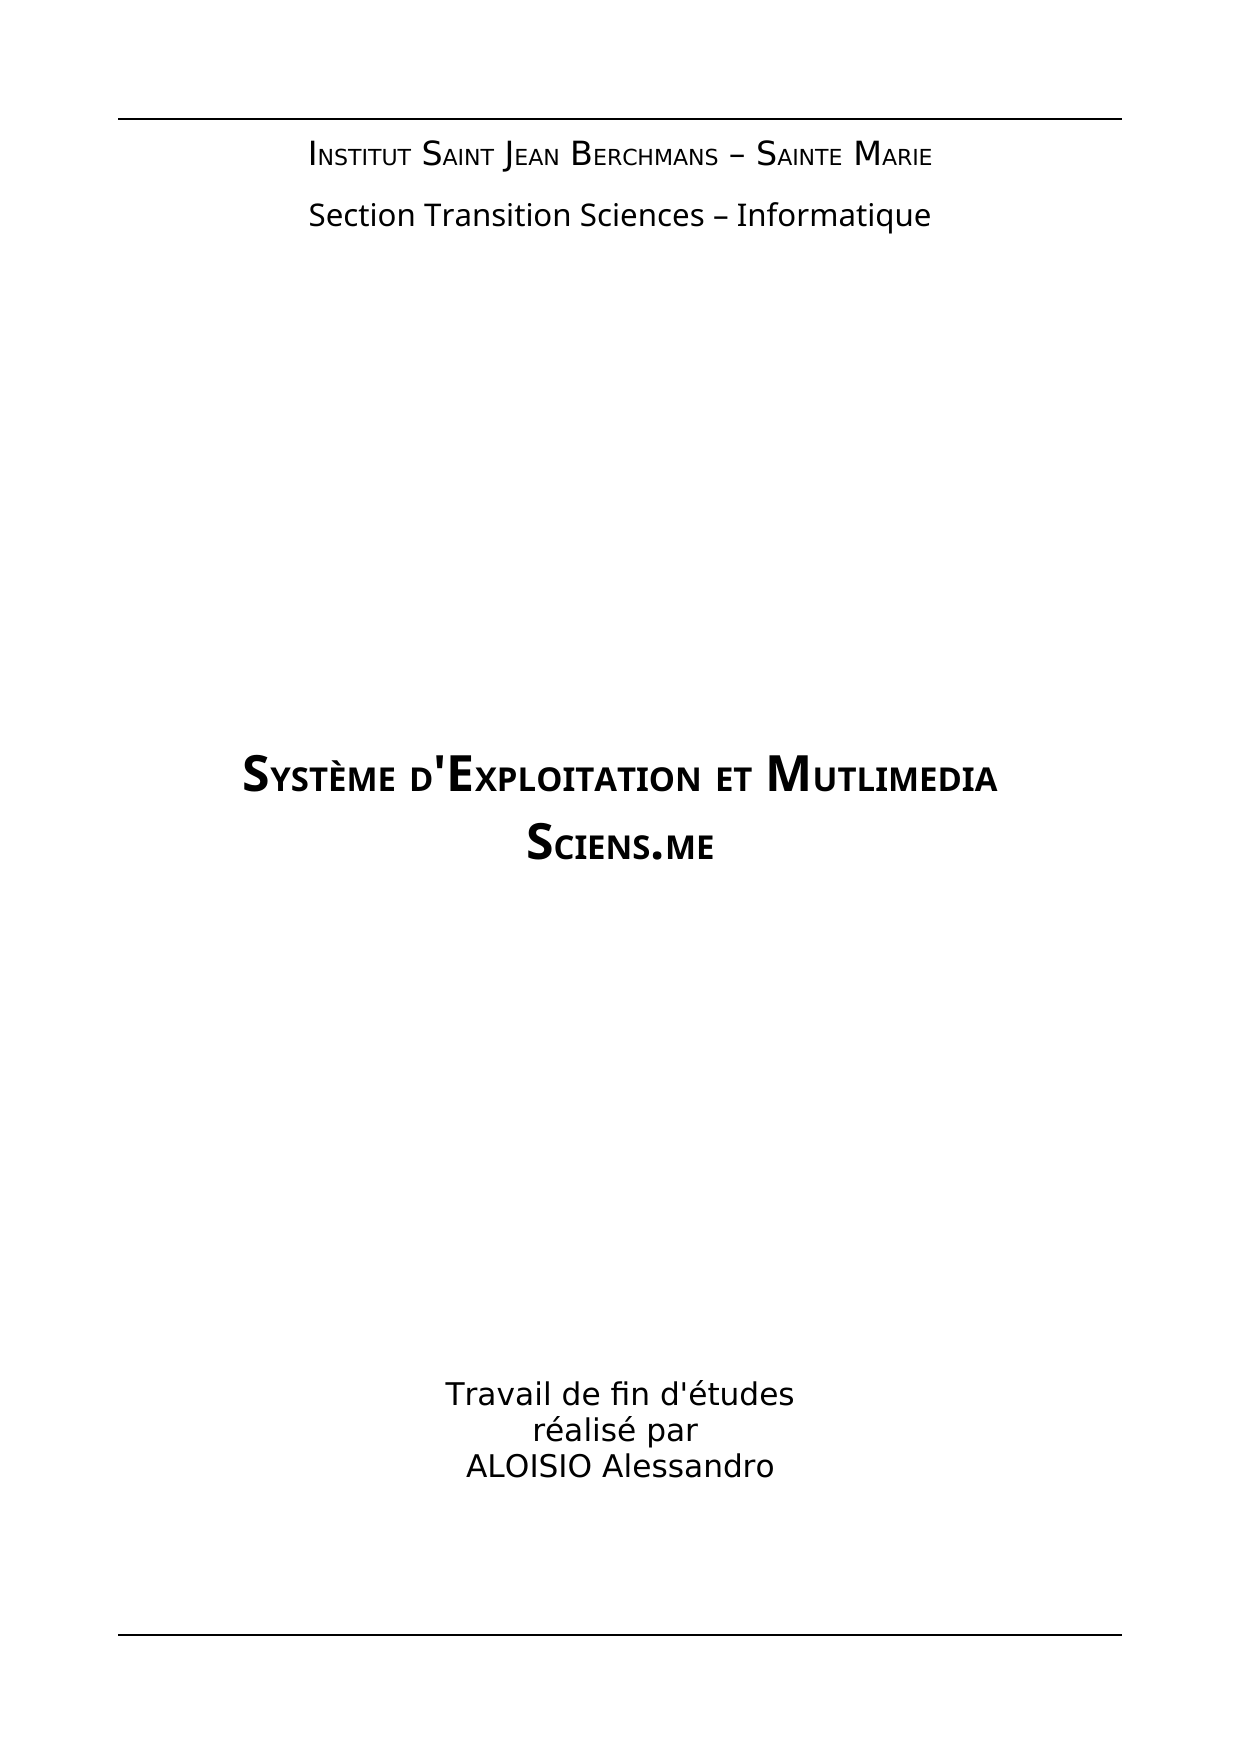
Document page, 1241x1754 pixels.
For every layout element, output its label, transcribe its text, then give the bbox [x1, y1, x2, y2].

text Institut Saint Jean Berchmans – Sainte Marie [133, 135, 1107, 173]
text Système d'Exploitation et Mutlimedia Sciens.me [133, 737, 1107, 874]
text Travail de fin d'études réalisé par ALOISIO Alessandro [133, 1376, 1107, 1485]
text Section Transition Sciences – Informatique [133, 193, 1107, 236]
